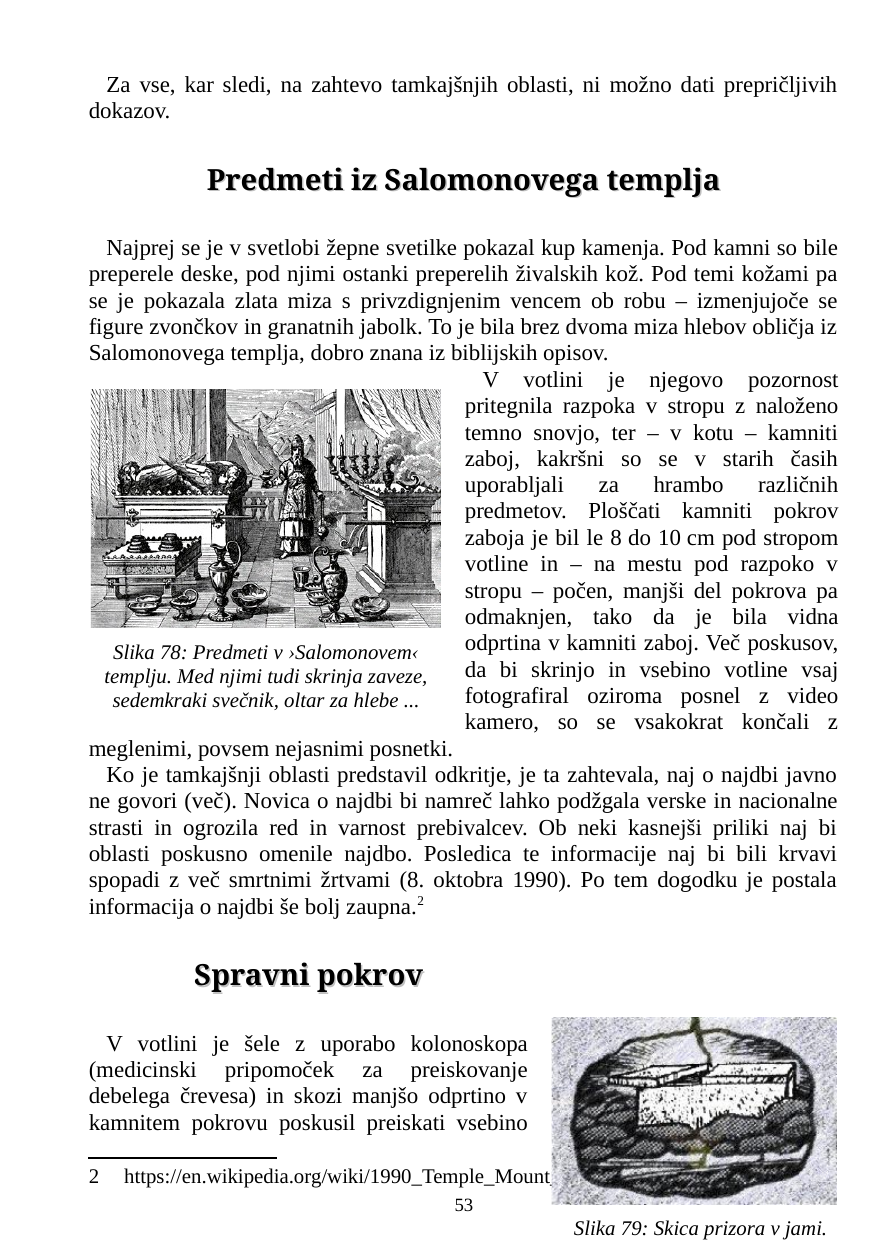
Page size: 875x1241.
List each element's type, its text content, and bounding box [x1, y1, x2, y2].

text https://en.wikipedia.org/wiki/1990_Temple_Mount_killings [88, 1164, 551, 1188]
text Za vse, kar sledi, na zahtevo tamkajšnjih oblasti, ni možno dati prepričljivih dokazov. [88, 71, 839, 123]
text V votlini je šele z uporabo kolonoskopa (medicinski pripomoček za preiskovanje debelega črevesa) in skozi manjšo odprtino v kamnitem pokrovu poskusil preiskati vsebino [88, 1030, 551, 1135]
text V votlini je njegovo pozornost pritegnila razpoka v stropu z naloženo temno snovjo, ter – v kotu – kamniti zaboj, kakršni so se v starih časih uporabljali za hrambo različnih predmetov. Ploščati kamniti pokrov zaboja je bil le 8 do 10 cm pod stropom votline in – na mestu pod razpoko v stropu – počen, manjši del pokrova pa odmaknjen, tako da je bila vidna odprtina v kamniti zaboj. Več poskusov, da bi skrinjo in vsebino votline vsaj fotografiral oziroma posnel z video kamero, so se vsakokrat končali z meglenimi, povsem nejasnimi posnetki. [88, 366, 839, 761]
picture [90, 389, 441, 628]
subtitle Predmeti iz Salomonovega templja [88, 159, 839, 199]
text Ko je tamkajšnji oblasti predstavil odkritje, je ta zahtevala, naj o najdbi javno ne govori (več). Novica o najdbi bi namreč lahko podžgala verske in nacionalne strasti in ogrozila red in varnost prebivalcev. Ob neki kasnejši priliki naj bi oblasti poskusno omenile najdbo. Posledica te informacije naj bi bili krvavi spopadi z več smrtnimi žrtvami (8. oktobra 1990). Po tem dogodku je postala informacija o najdbi še bolj zaupna. [88, 761, 839, 919]
subtitle Spravni pokrov [88, 955, 839, 994]
picture [551, 1017, 837, 1205]
text Najprej se je v svetlobi žepne svetilke pokazal kup kamenja. Pod kamni so bile preperele deske, pod njimi ostanki preperelih živalskih kož. Pod temi kožami pa se je pokazala zlata miza s privzdignjenim vencem ob robu – izmenjujoče se figure zvončkov in granatnih jabolk. To je bila brez dvoma miza hlebov obličja iz Salomonovega templja, dobro znana iz biblijskih opisov. [88, 234, 839, 366]
text Slika 79: Skica prizora v jami. [552, 1015, 849, 1240]
text Slika 78: Predmeti v ›Salomonovem‹ templju. Med njimi tudi skrinja zaveze, sedemkraki svečnik, oltar za hlebe ... [91, 628, 441, 712]
